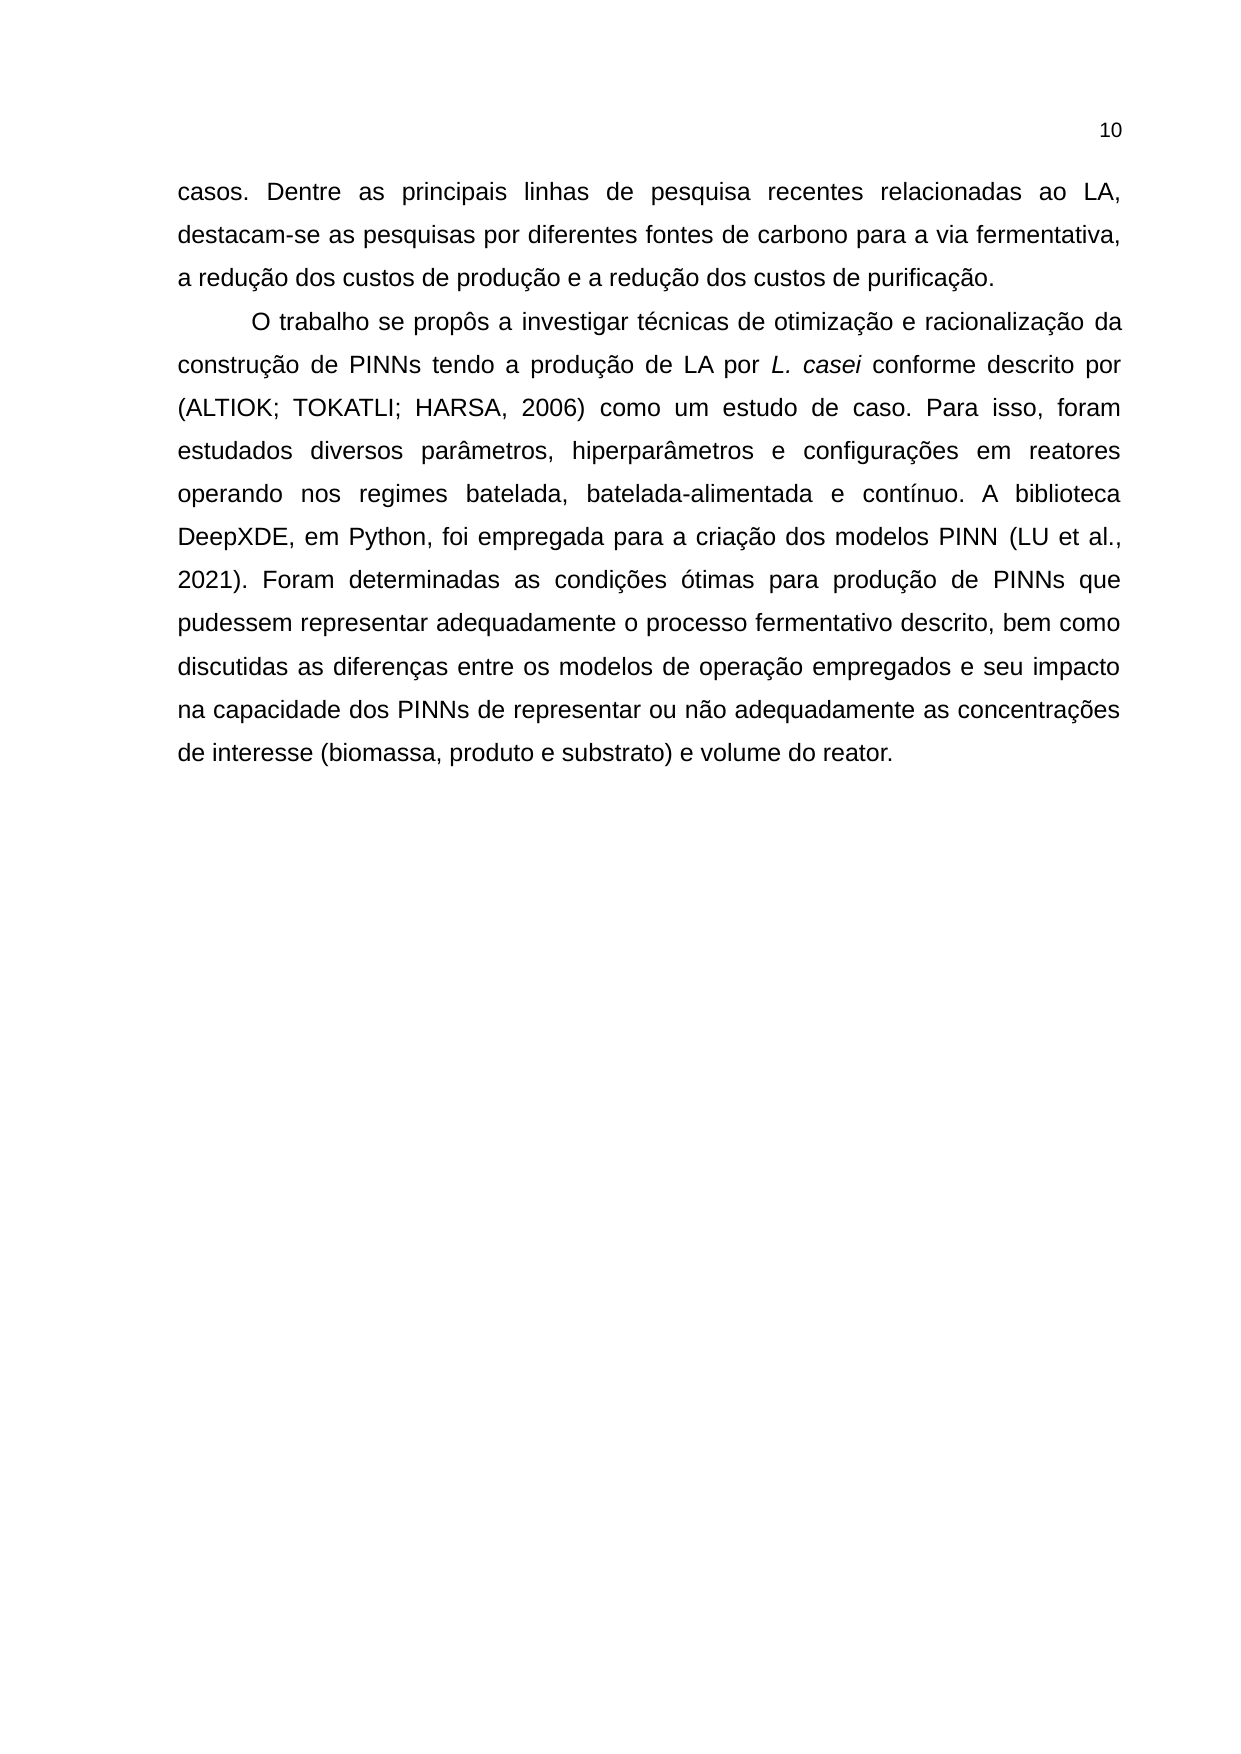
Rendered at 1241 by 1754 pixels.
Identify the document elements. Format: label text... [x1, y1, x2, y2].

text O trabalho se propôs a investigar técnicas de otimização e racionalização da construção de PINNs tendo a produção de LA por L. casei conforme descrito por (ALTIOK; TOKATLI; HARSA, 2006) como um estudo de caso. Para isso, foram estudados diversos parâmetros, hiperparâmetros e configurações em reatores operando nos regimes batelada, batelada-alimentada e contínuo. A biblioteca DeepXDE, em Python, foi empregada para a criação dos modelos PINN (LU et al., 2021). Foram determinadas as condições ótimas para produção de PINNs que pudessem representar adequadamente o processo fermentativo descrito, bem como discutidas as diferenças entre os modelos de operação empregados e seu impacto na capacidade dos PINNs de representar ou não adequadamente as concentrações de interesse (biomassa, produto e substrato) e volume do reator. [177, 306, 1122, 766]
text casos. Dentre as principais linhas de pesquisa recentes relacionadas ao LA, destacam-se as pesquisas por diferentes fontes de carbono para a via fermentativa, a redução dos custos de produção e a redução dos custos de purificação. [177, 177, 1122, 292]
